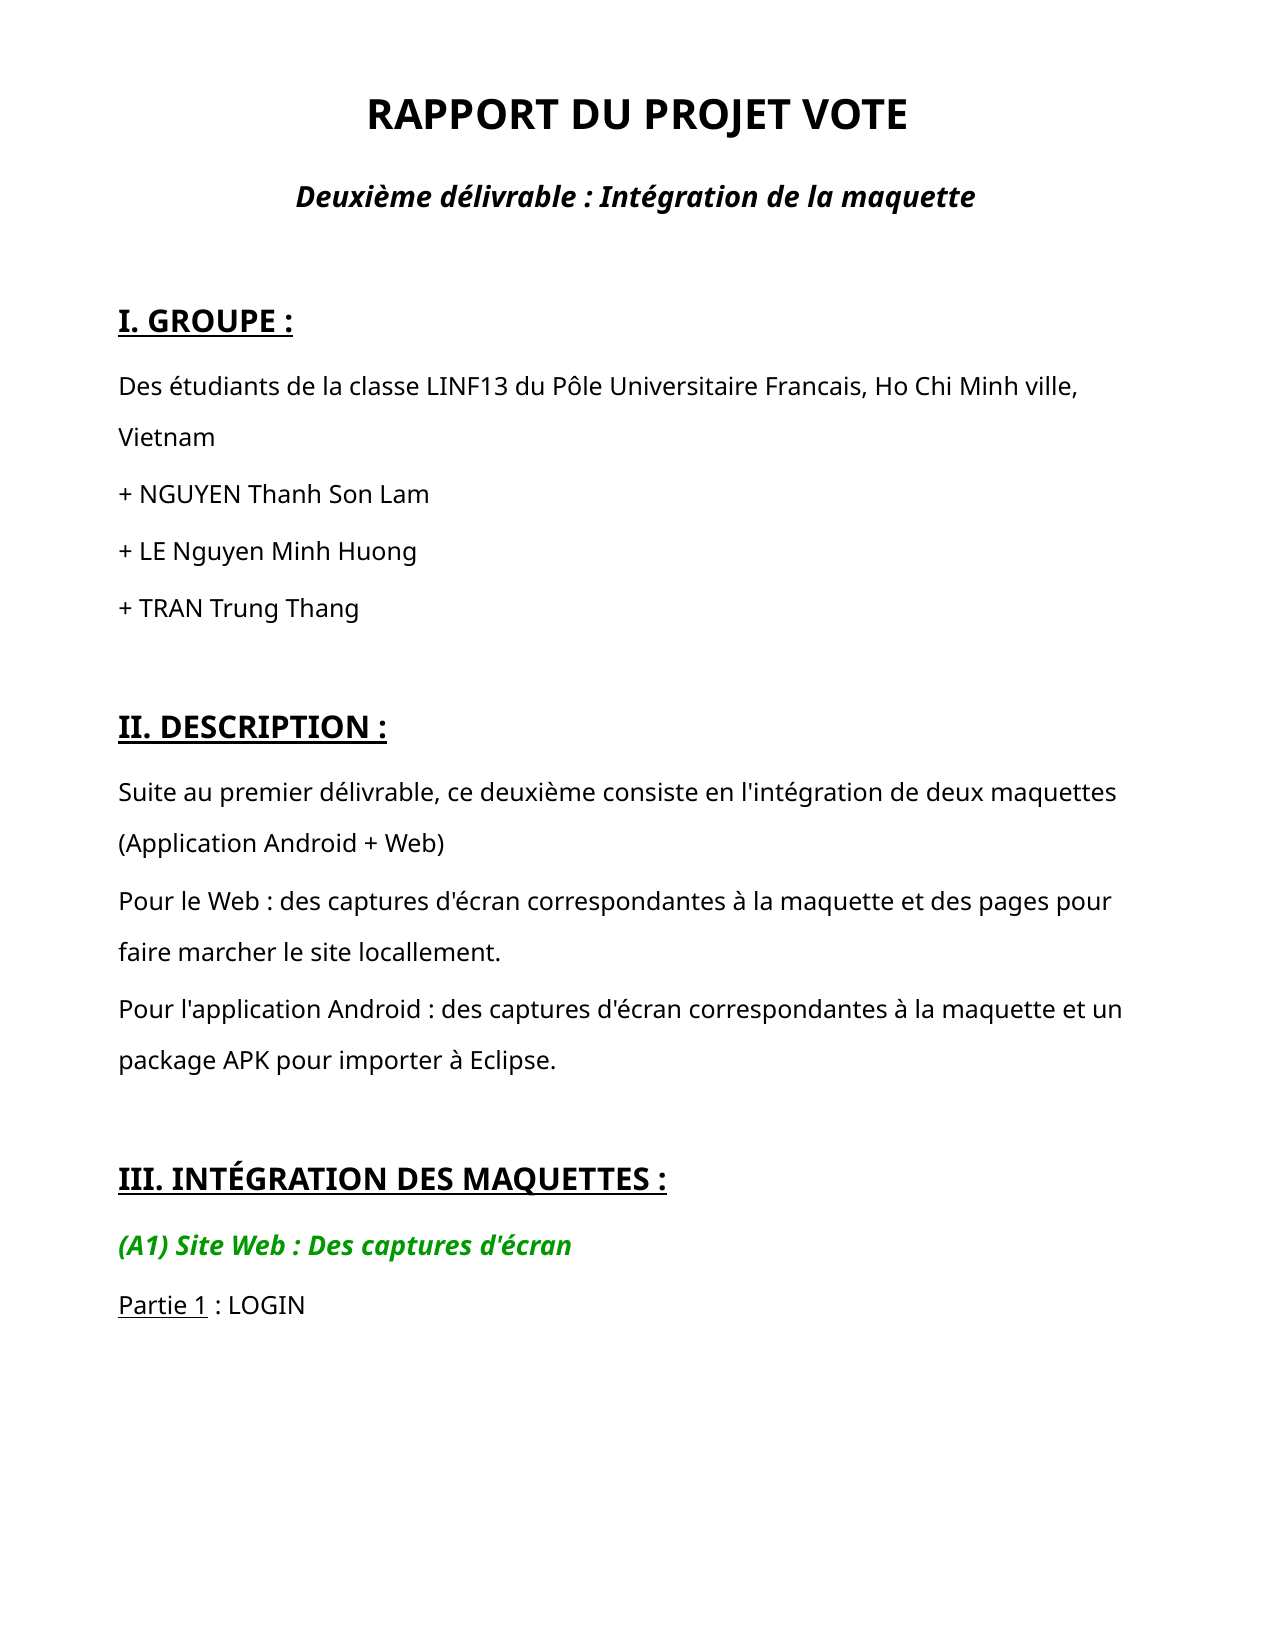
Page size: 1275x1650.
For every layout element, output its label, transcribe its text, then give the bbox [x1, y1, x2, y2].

text Des étudiants de la classe LINF13 du Pôle Universitaire Francais, Ho Chi Minh ville, Vietnam [118, 369, 1157, 454]
text III. INTÉGRATION DES MAQUETTES : [118, 1157, 1157, 1199]
text Deuxième délivrable : Intégration de la maquette [118, 176, 1157, 216]
text RAPPORT DU PROJET VOTE [118, 85, 1157, 142]
text II. DESCRIPTION : [118, 705, 1157, 748]
text + LE Nguyen Minh Huong [118, 534, 1157, 568]
text + NGUYEN Thanh Son Lam [118, 477, 1157, 511]
text Pour le Web : des captures d'écran correspondantes à la maquette et des pages pour faire marcher le site locallement. [118, 883, 1157, 968]
text Pour l'application Android : des captures d'écran correspondantes à la maquette et un package APK pour importer à Eclipse. [118, 991, 1157, 1076]
text (A1) Site Web : Des captures d'écran [118, 1226, 1157, 1263]
text + TRAN Trung Thang [118, 591, 1157, 625]
text Partie 1 : LOGIN [118, 1288, 1157, 1322]
text Suite au premier délivrable, ce deuxième consiste en l'intégration de deux maquettes (Application Android + Web) [118, 775, 1157, 860]
text I. GROUPE : [118, 299, 1157, 341]
